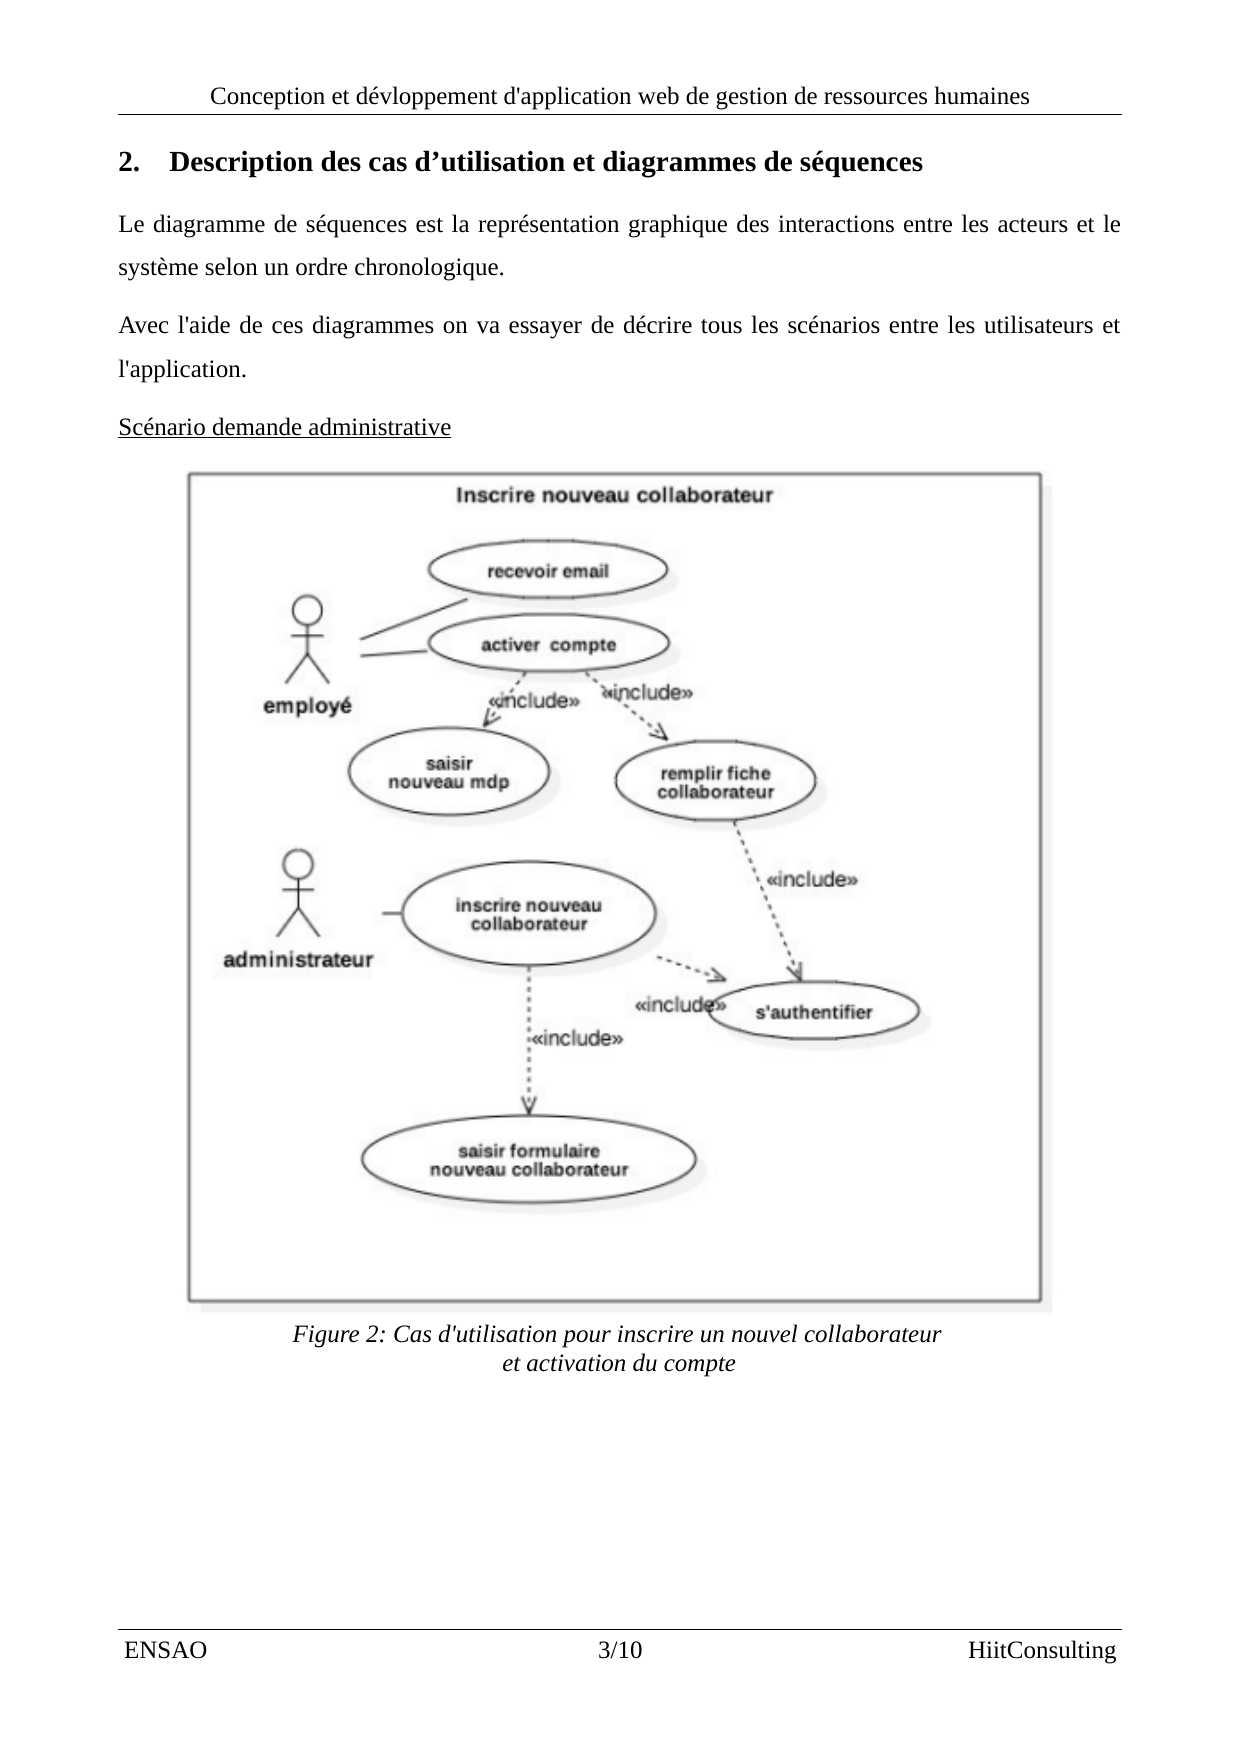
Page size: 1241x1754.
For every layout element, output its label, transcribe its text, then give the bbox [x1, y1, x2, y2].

picture [180, 463, 1061, 1320]
text Le diagramme de séquences est la représentation graphique des interactions entre les acteurs et le système selon un ordre chronologique. [118, 209, 1122, 281]
text 2. Description des cas d’utilisation et diagrammes de séquences [118, 144, 1122, 178]
text Scénario demande administrative [118, 412, 1122, 441]
text Figure 2: Cas d'utilisation pour inscrire un nouvel collaborateur et activation du compte [180, 1320, 1060, 1377]
text Avec l'aide de ces diagrammes on va essayer de décrire tous les scénarios entre les utilisateurs et l'application. [118, 311, 1122, 382]
